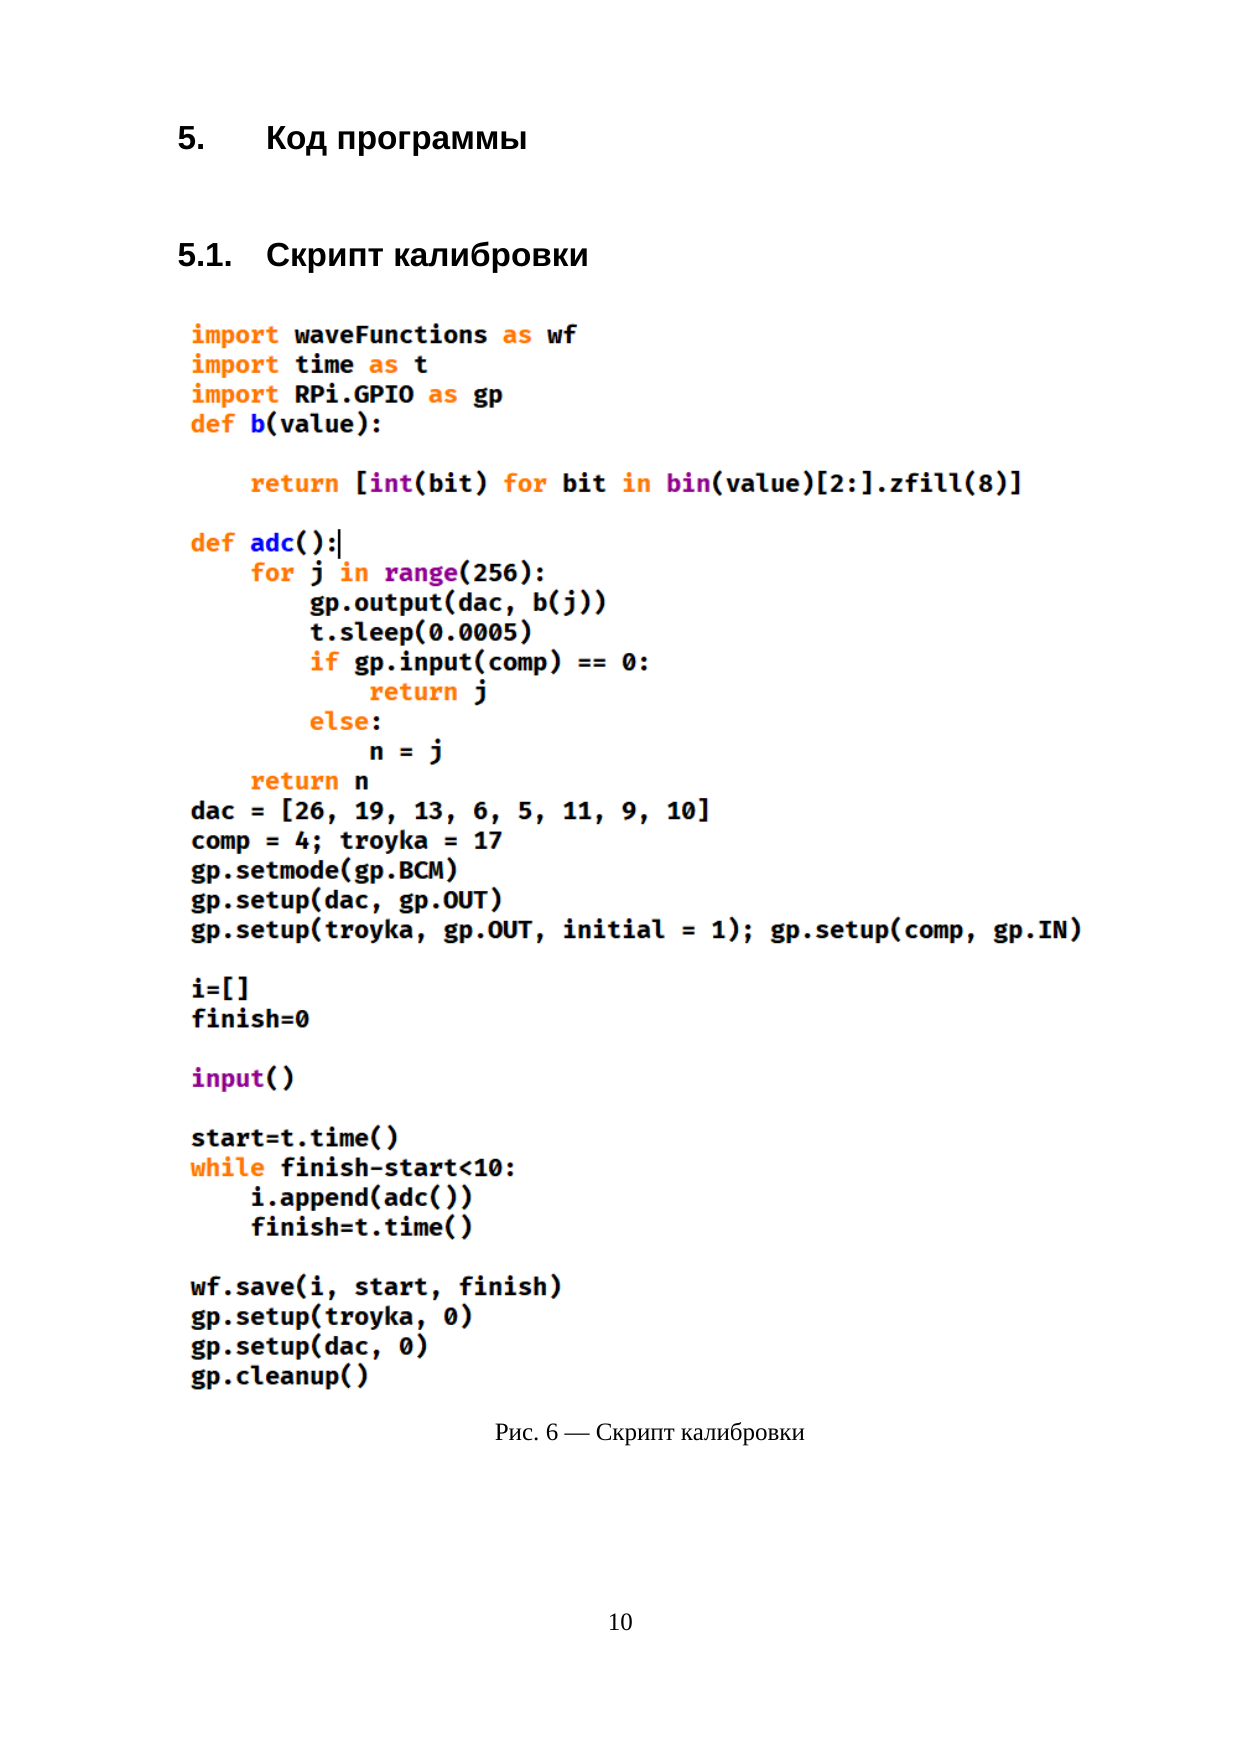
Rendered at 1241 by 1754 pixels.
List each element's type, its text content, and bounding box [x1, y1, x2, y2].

picture [187, 321, 1112, 1418]
text Рис. 6 — Скрипт калибровки [118, 1417, 1122, 1446]
subtitle Скрипт калибровки [118, 235, 1122, 273]
subtitle Код программы [118, 118, 1122, 157]
